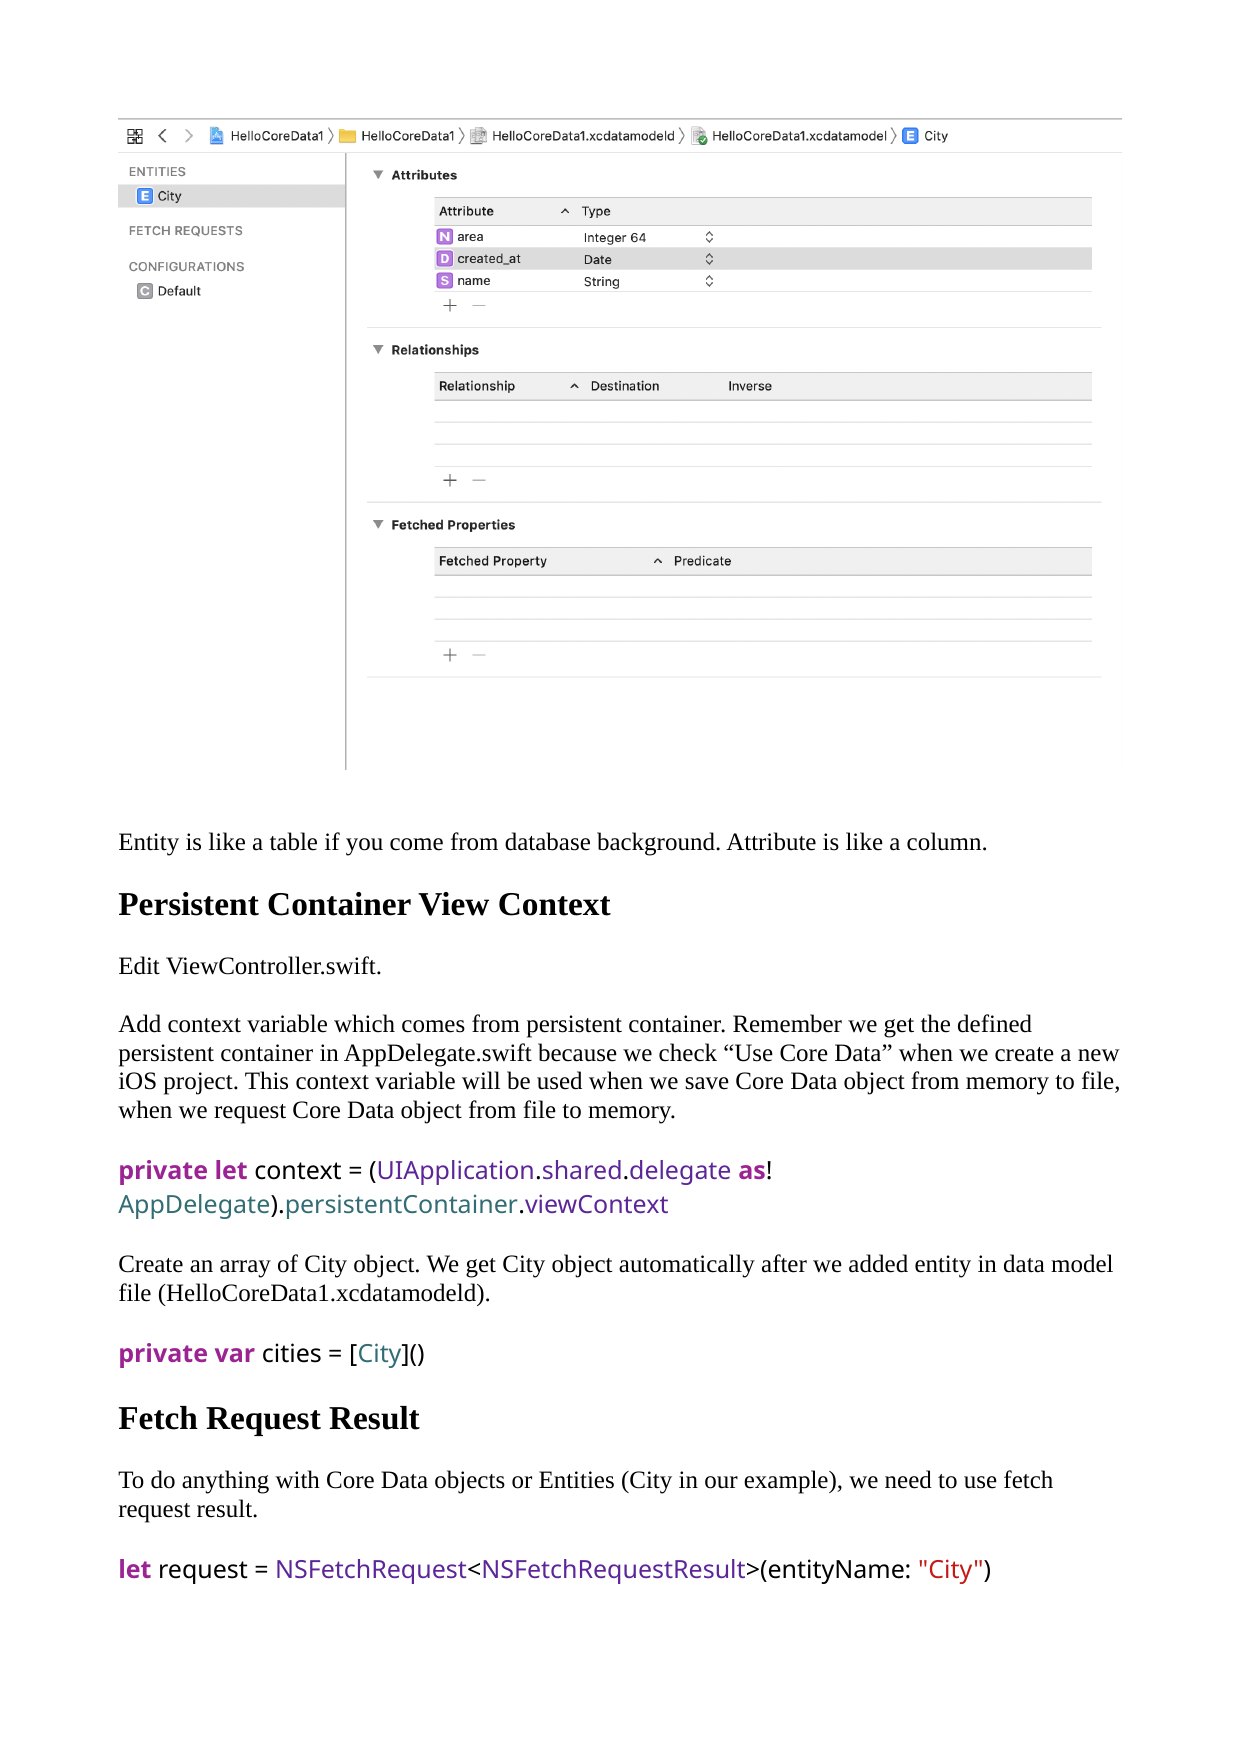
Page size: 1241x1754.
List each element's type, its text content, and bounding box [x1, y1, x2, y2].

text To do anything with Core Data objects or Entities (City in our example), we need to use fetch request result. [118, 1466, 1122, 1523]
text private var cities = [City]() [118, 1336, 1122, 1370]
text Add context variable which comes from persistent container. Remember we get the defined persistent container in AppDelegate.swift because we check “Use Core Data” when we create a new iOS project. This context variable will be used when we save Core Data object from memory to file, when we request Core Data object from file to memory. [118, 1009, 1122, 1124]
text private let context = (UIApplication.shared.delegate as! AppDelegate).persistentContainer.viewContext [118, 1153, 1122, 1221]
text Fetch Request Result [118, 1398, 1122, 1437]
text let request = NSFetchRequest<NSFetchRequestResult>(entityName: "City") [118, 1552, 1122, 1586]
text Create an array of City object. We get City object automatically after we added entity in data model file (HelloCoreData1.xcdatamodeld). [118, 1249, 1122, 1307]
text Entity is like a table if you come from database background. Attribute is like a column. [118, 827, 1122, 856]
picture [118, 118, 1123, 770]
text Persistent Container View Context [118, 884, 1122, 923]
text Edit ViewController.swift. [118, 951, 1122, 980]
